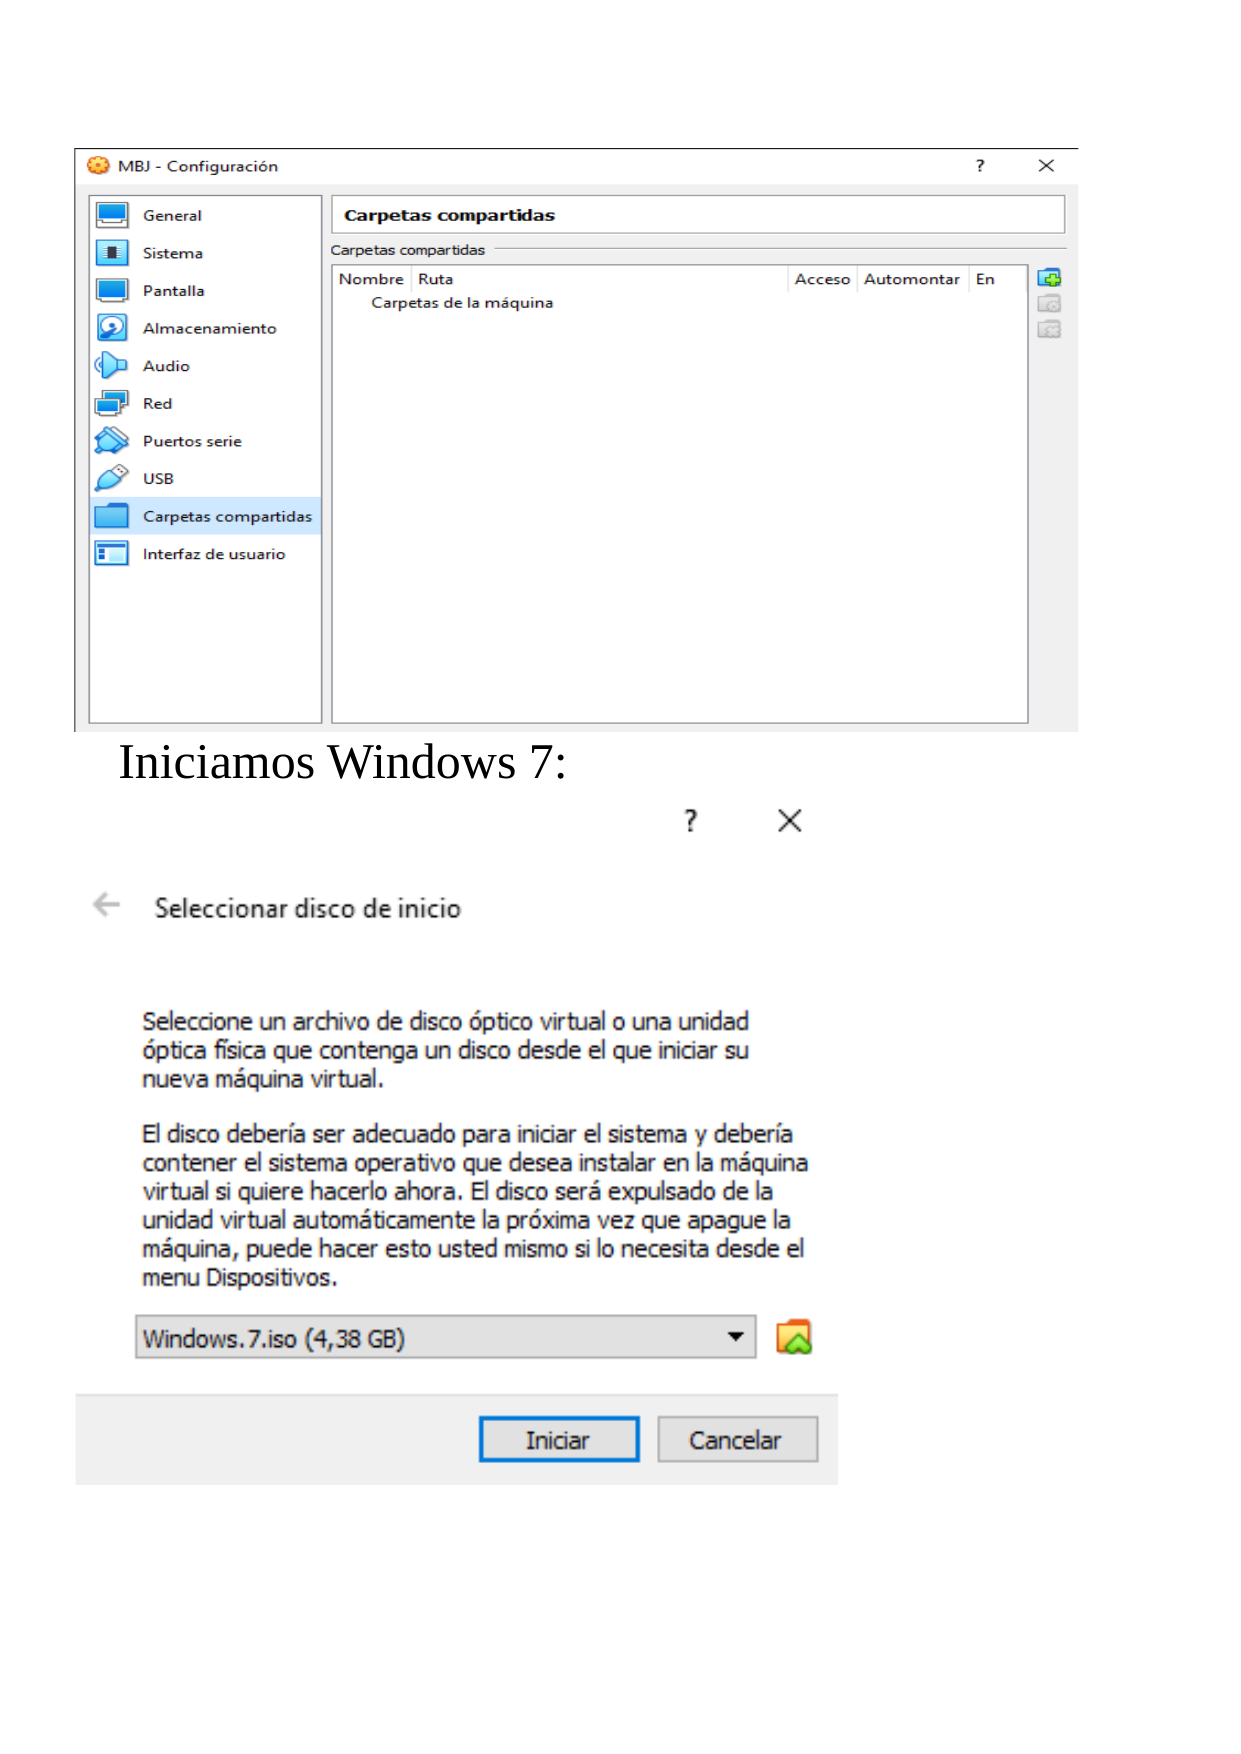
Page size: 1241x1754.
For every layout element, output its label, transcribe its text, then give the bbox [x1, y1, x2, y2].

picture [74, 148, 1079, 732]
text Iniciamos Windows 7: [118, 118, 1122, 789]
picture [74, 789, 839, 1485]
